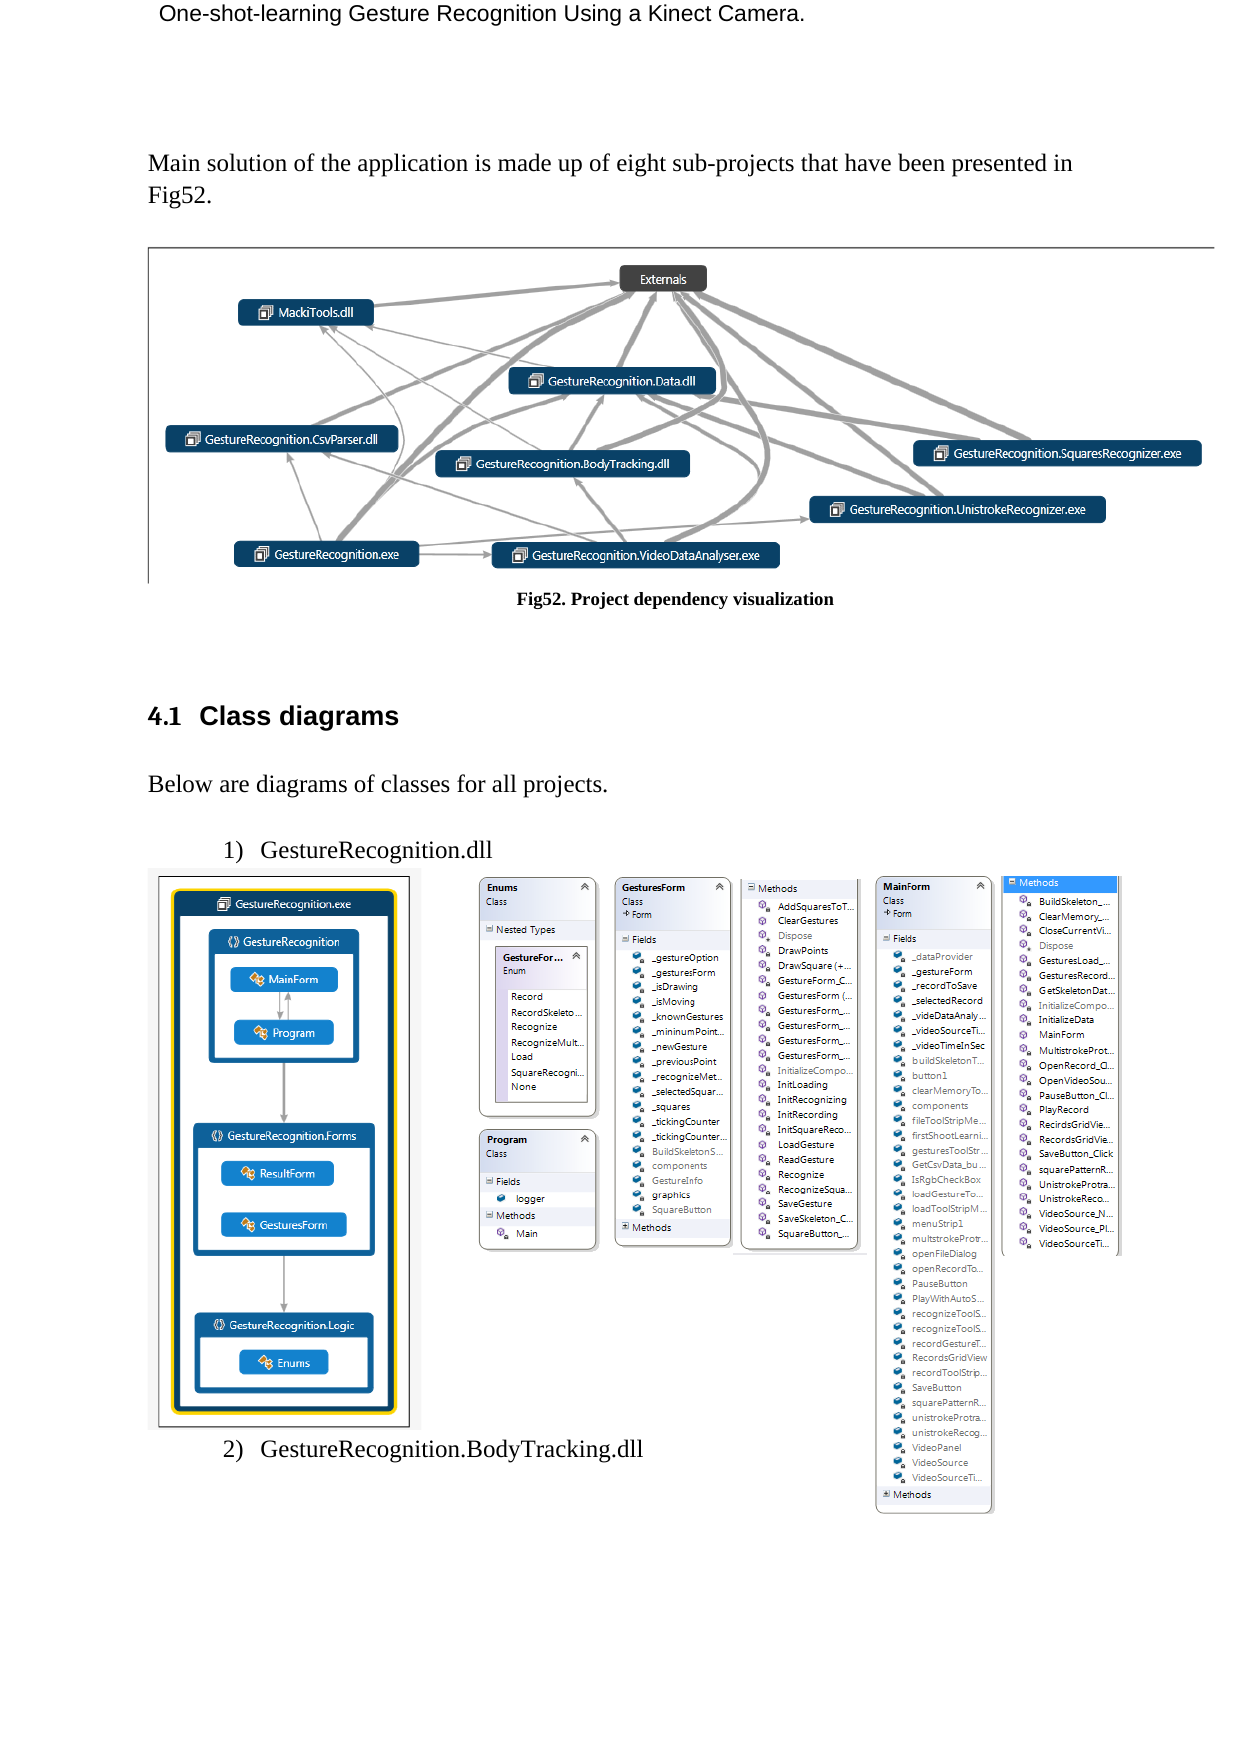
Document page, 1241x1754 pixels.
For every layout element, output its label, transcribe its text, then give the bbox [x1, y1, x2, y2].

text Main solution of the application is made up of eight sub-projects that have been presented in Fig52. [148, 148, 1093, 209]
list GestureRecognition.dll [223, 836, 1093, 864]
text Below are diagrams of classes for all projects. [148, 769, 1093, 798]
list GestureRecognition.BodyTracking.dll [223, 1434, 475, 1462]
text 4.1 Class diagrams [148, 699, 1093, 732]
text Fig52. Project dependency visualization [443, 588, 1093, 609]
